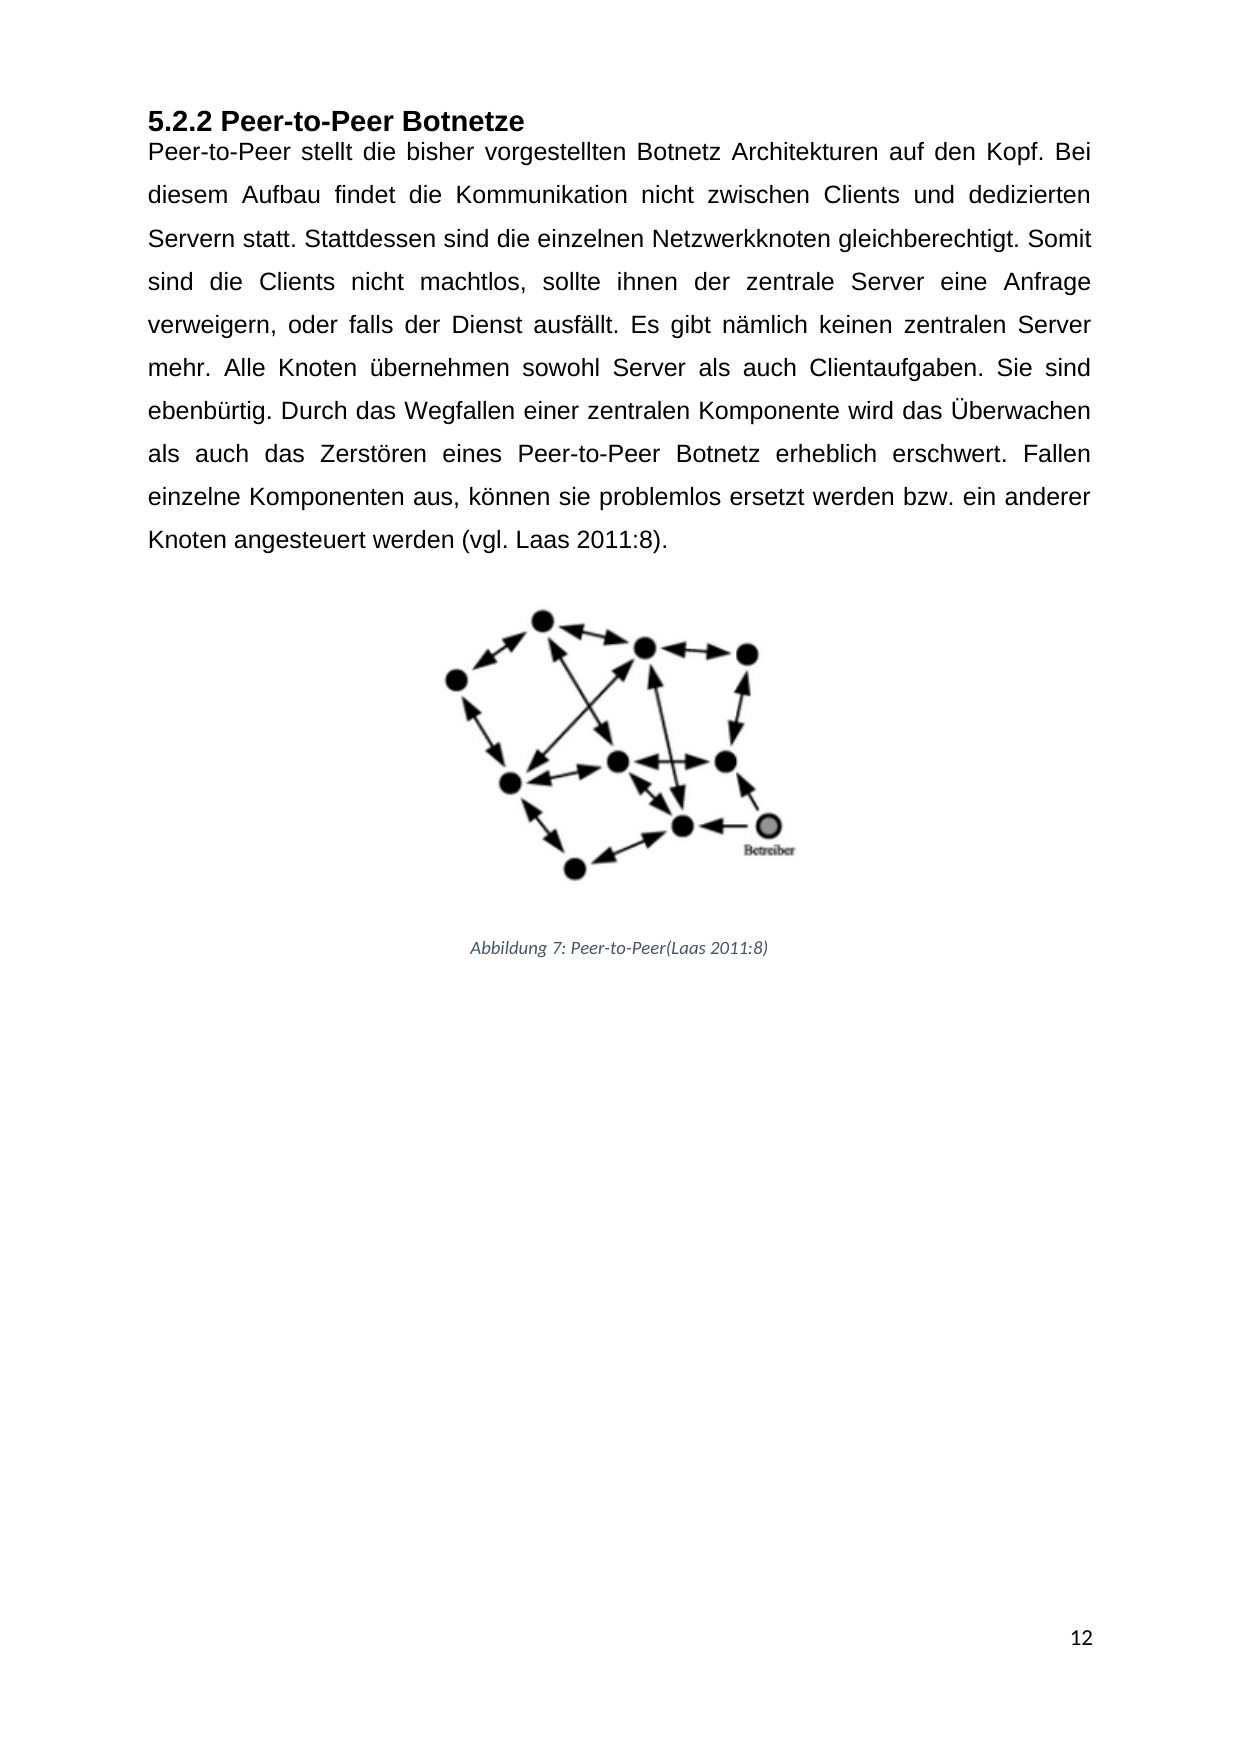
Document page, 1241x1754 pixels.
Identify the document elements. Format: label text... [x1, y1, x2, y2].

subtitle 5.2.2 Peer-to-Peer Botnetze [148, 75, 1093, 137]
text Peer-to-Peer stellt die bisher vorgestellten Botnetz Architekturen auf den Kopf. Bei diesem Aufbau findet die Kommunikation nicht zwischen Clients und dedizierten Servern statt. Stattdessen sind die einzelnen Netzwerkknoten gleichberechtigt. Somit sind die Clients nicht machtlos, sollte ihnen der zentrale Server eine Anfrage verweigern, oder falls der Dienst ausfällt. Es gibt nämlich keinen zentralen Server mehr. Alle Knoten übernehmen sowohl Server als auch Clientaufgaben. Sie sind ebenbürtig. Durch das Wegfallen einer zentralen Komponente wird das Überwachen als auch das Zerstören eines Peer-to-Peer Botnetz erheblich erschwert. Fallen einzelne Komponenten aus, können sie problemlos ersetzt werden bzw. ein anderer Knoten angesteuert werden (vgl. Laas 2011:8). [148, 137, 1093, 554]
text Abbildung 7: Peer-to-Peer(Laas 2011:8) [148, 936, 1093, 959]
